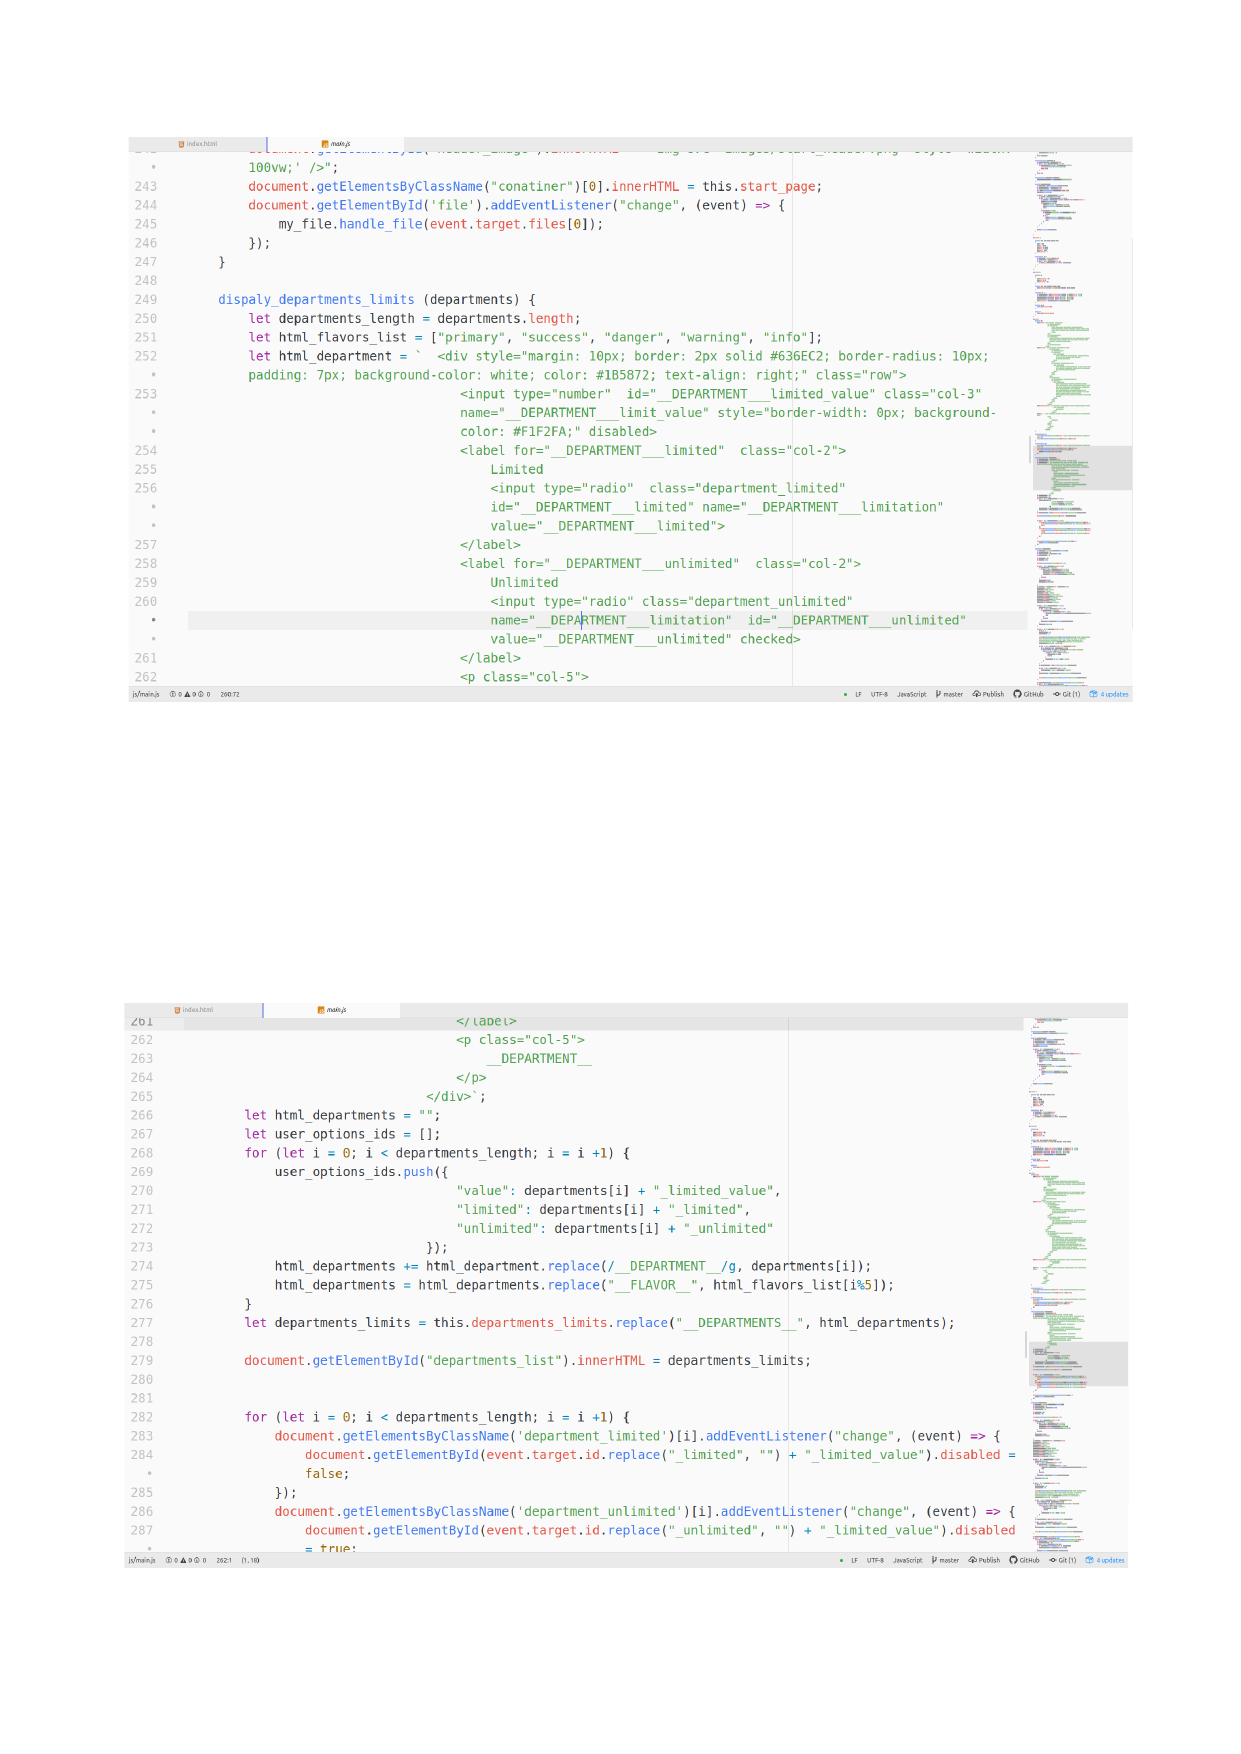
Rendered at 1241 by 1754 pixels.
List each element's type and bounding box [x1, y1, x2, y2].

picture [124, 1003, 1129, 1568]
picture [128, 137, 1133, 702]
